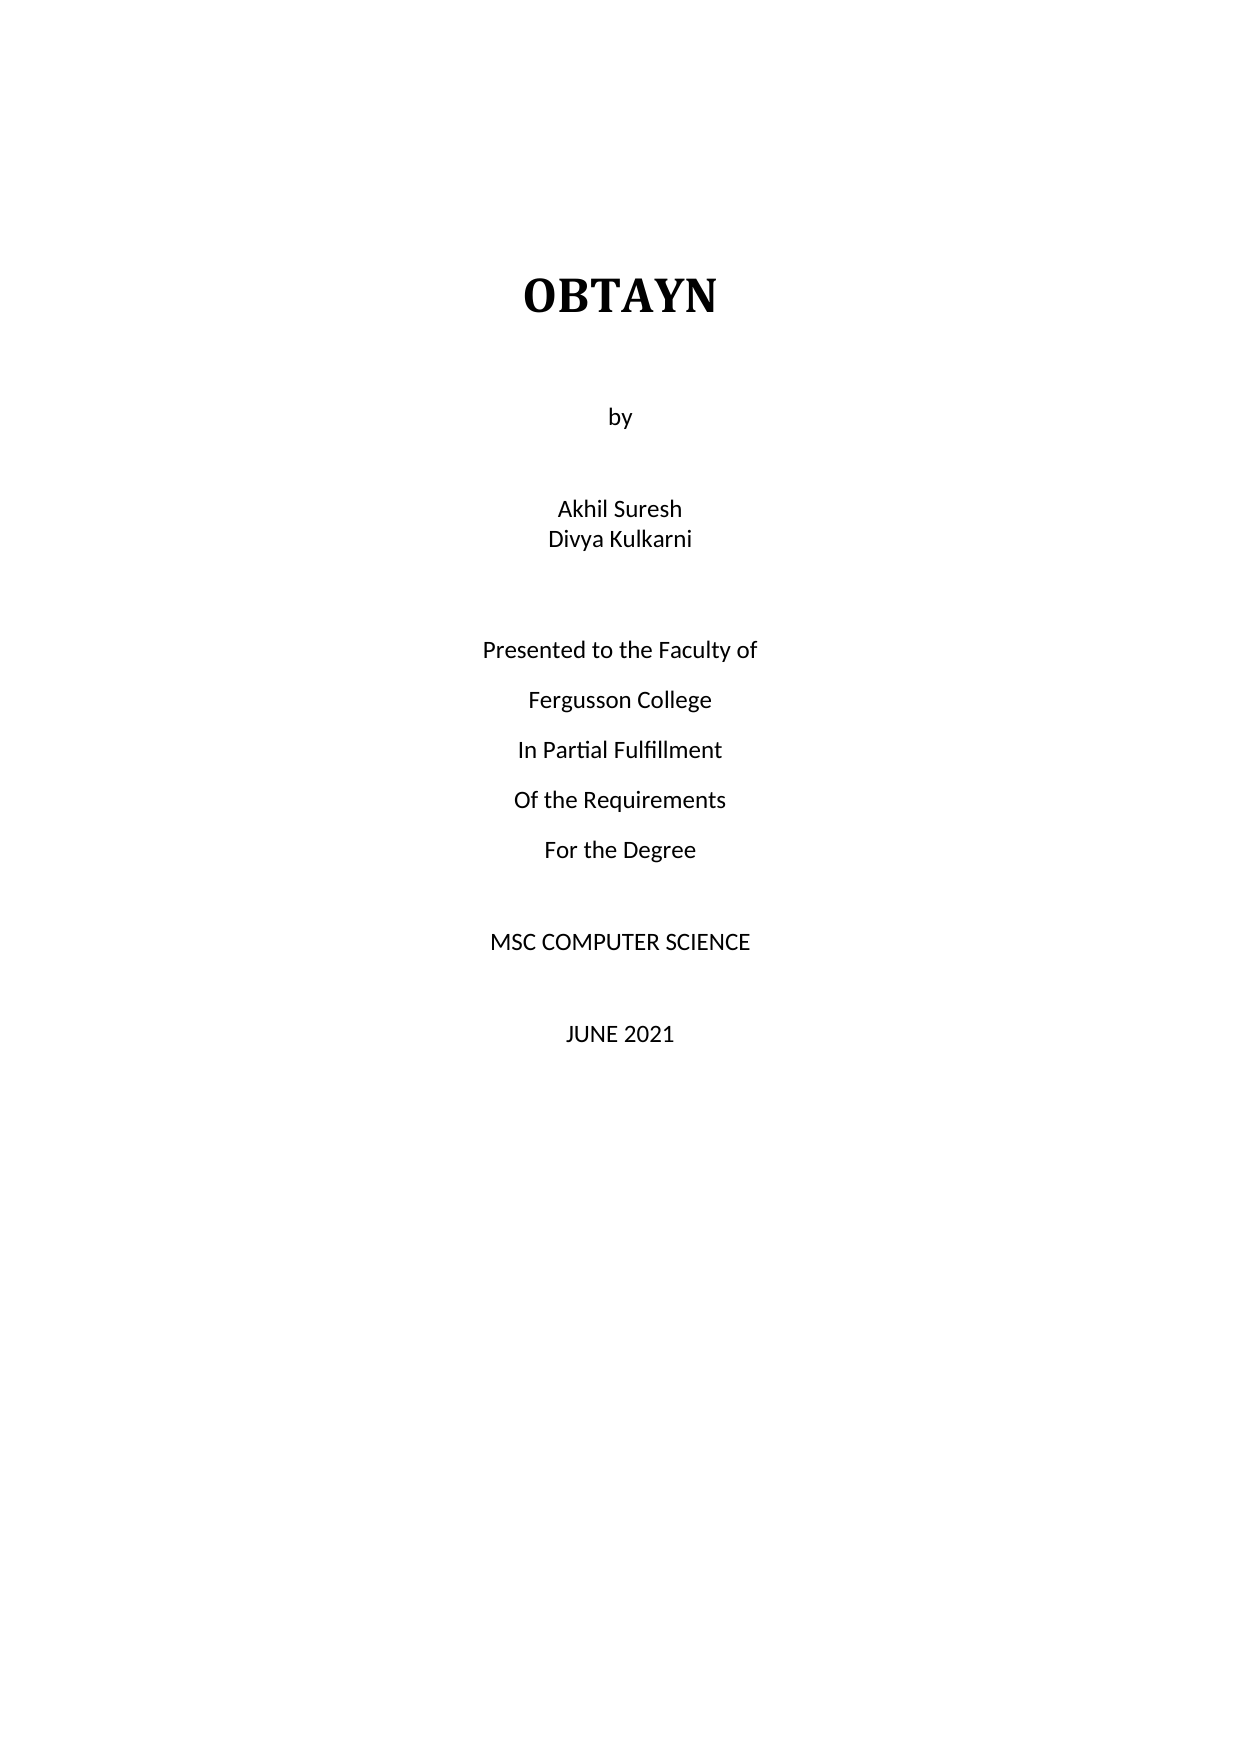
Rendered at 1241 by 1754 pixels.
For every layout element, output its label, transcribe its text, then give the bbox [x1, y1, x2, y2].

text Fergusson College [187, 665, 1053, 715]
text Of the Requirements [187, 765, 1053, 815]
text In Partial Fulfillment [187, 715, 1053, 765]
text by [187, 402, 1053, 432]
text Presented to the Faculty of [187, 615, 1053, 665]
text For the Degree [187, 815, 1053, 865]
text Akhil Suresh [187, 493, 1053, 524]
text msc computer science [187, 926, 1053, 957]
text JUNE 2021 [187, 1018, 1053, 1048]
title Obtayn [187, 265, 1053, 324]
text Divya Kulkarni [187, 524, 1053, 554]
